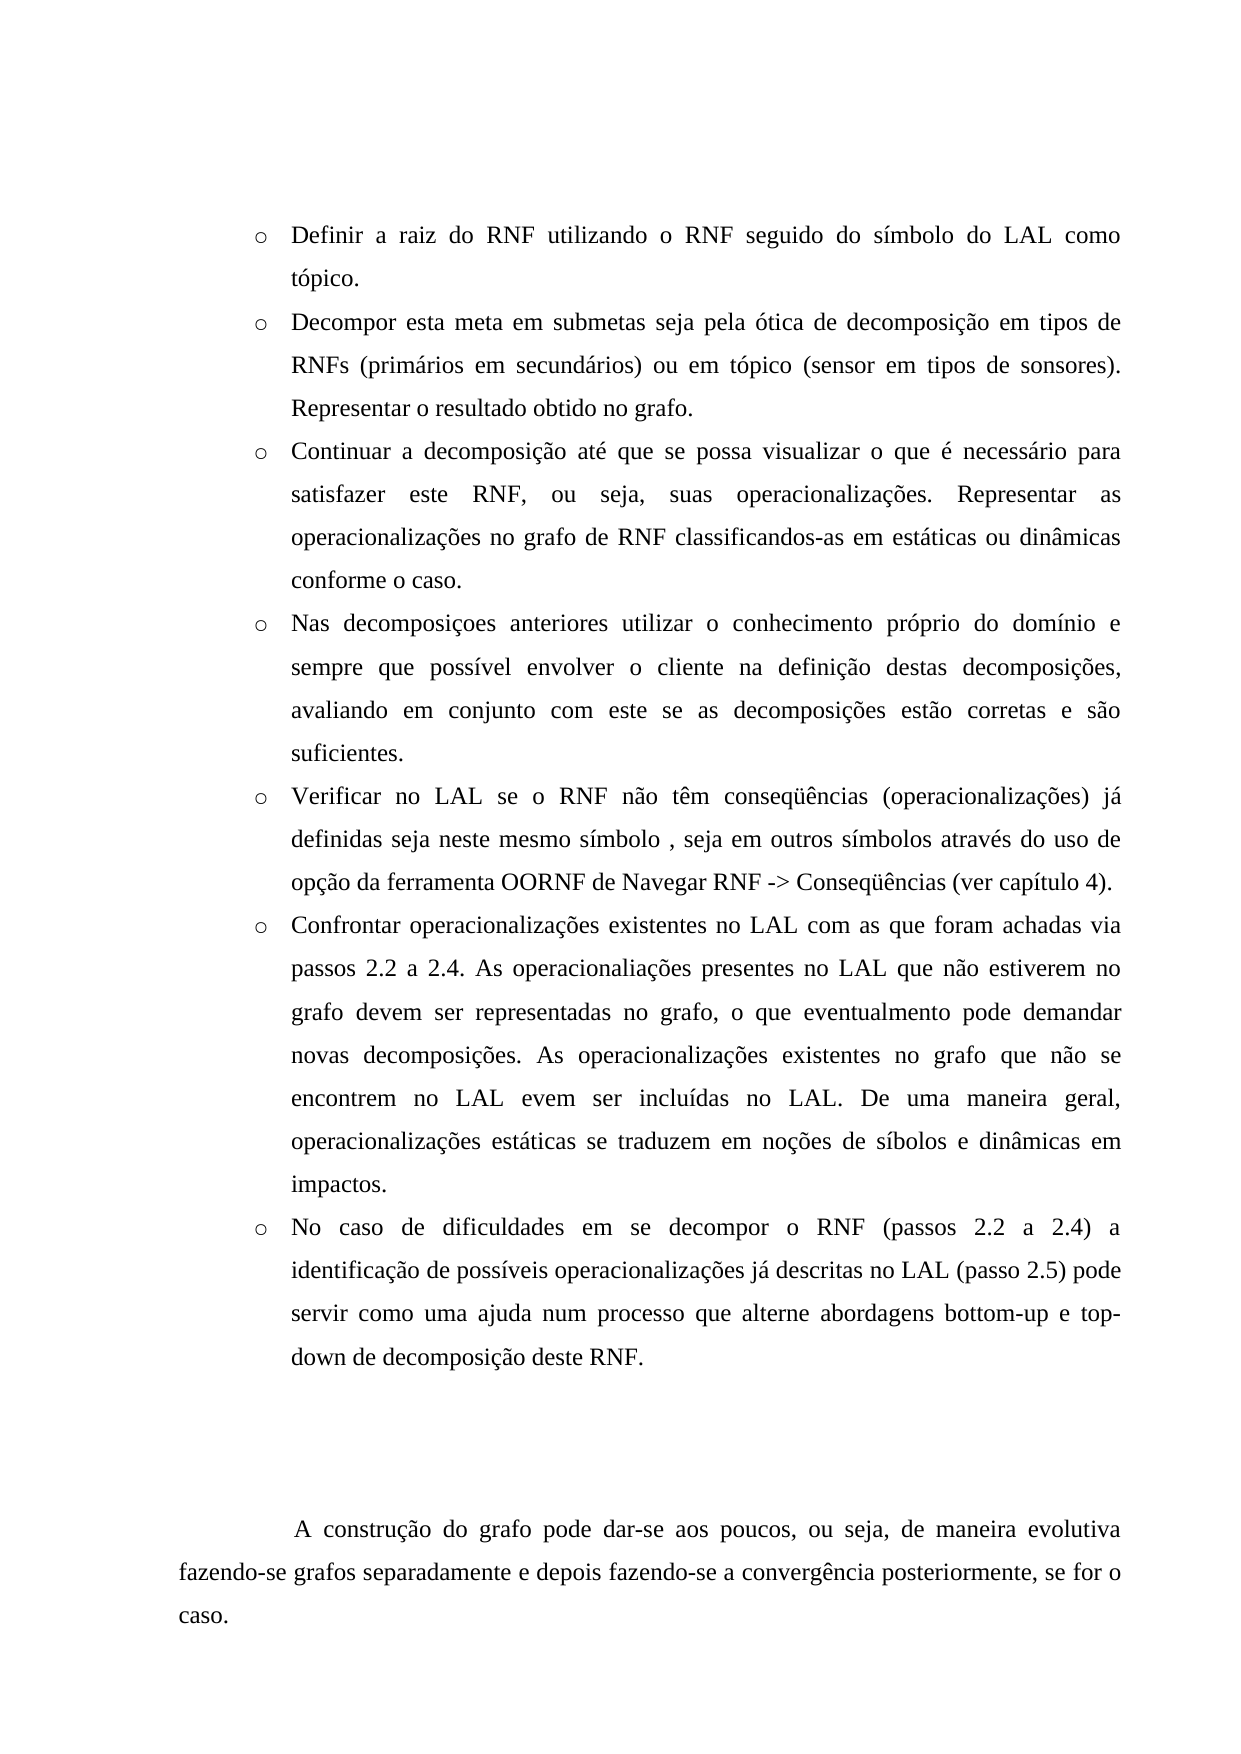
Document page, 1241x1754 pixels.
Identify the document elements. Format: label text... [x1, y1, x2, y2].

list Definir a raiz do RNF utilizando o RNF seguido do símbolo do LAL como tópico. [253, 220, 1122, 292]
list No caso de dificuldades em se decompor o RNF (passos 2.2 a 2.4) a identificação de possíveis operacionalizações já descritas no LAL (passo 2.5) pode servir como uma ajuda num processo que alterne abordagens bottom-up e top-down de decomposição deste RNF. [253, 1212, 1122, 1370]
list Verificar no LAL se o RNF não têm conseqüências (operacionalizações) já definidas seja neste mesmo símbolo , seja em outros símbolos através do uso de opção da ferramenta OORNF de Navegar RNF -> Conseqüências (ver capítulo 4). [253, 781, 1122, 896]
text A construção do grafo pode dar-se aos poucos, ou seja, de maneira evolutiva fazendo-se grafos separadamente e depois fazendo-se a convergência posteriormente, se for o caso. [178, 1514, 1122, 1629]
list Decompor esta meta em submetas seja pela ótica de decomposição em tipos de RNFs (primários em secundários) ou em tópico (sensor em tipos de sonsores). Representar o resultado obtido no grafo. [253, 307, 1122, 422]
list Continuar a decomposição até que se possa visualizar o que é necessário para satisfazer este RNF, ou seja, suas operacionalizações. Representar as operacionalizações no grafo de RNF classificandos-as em estáticas ou dinâmicas conforme o caso. [253, 436, 1122, 594]
list Nas decomposiçoes anteriores utilizar o conhecimento próprio do domínio e sempre que possível envolver o cliente na definição destas decomposições, avaliando em conjunto com este se as decomposições estão corretas e são suficientes. [253, 608, 1122, 767]
list Confrontar operacionalizações existentes no LAL com as que foram achadas via passos 2.2 a 2.4. As operacionaliações presentes no LAL que não estiverem no grafo devem ser representadas no grafo, o que eventualmento pode demandar novas decomposições. As operacionalizações existentes no grafo que não se encontrem no LAL evem ser incluídas no LAL. De uma maneira geral, operacionalizações estáticas se traduzem em noções de síbolos e dinâmicas em impactos. [253, 910, 1122, 1198]
